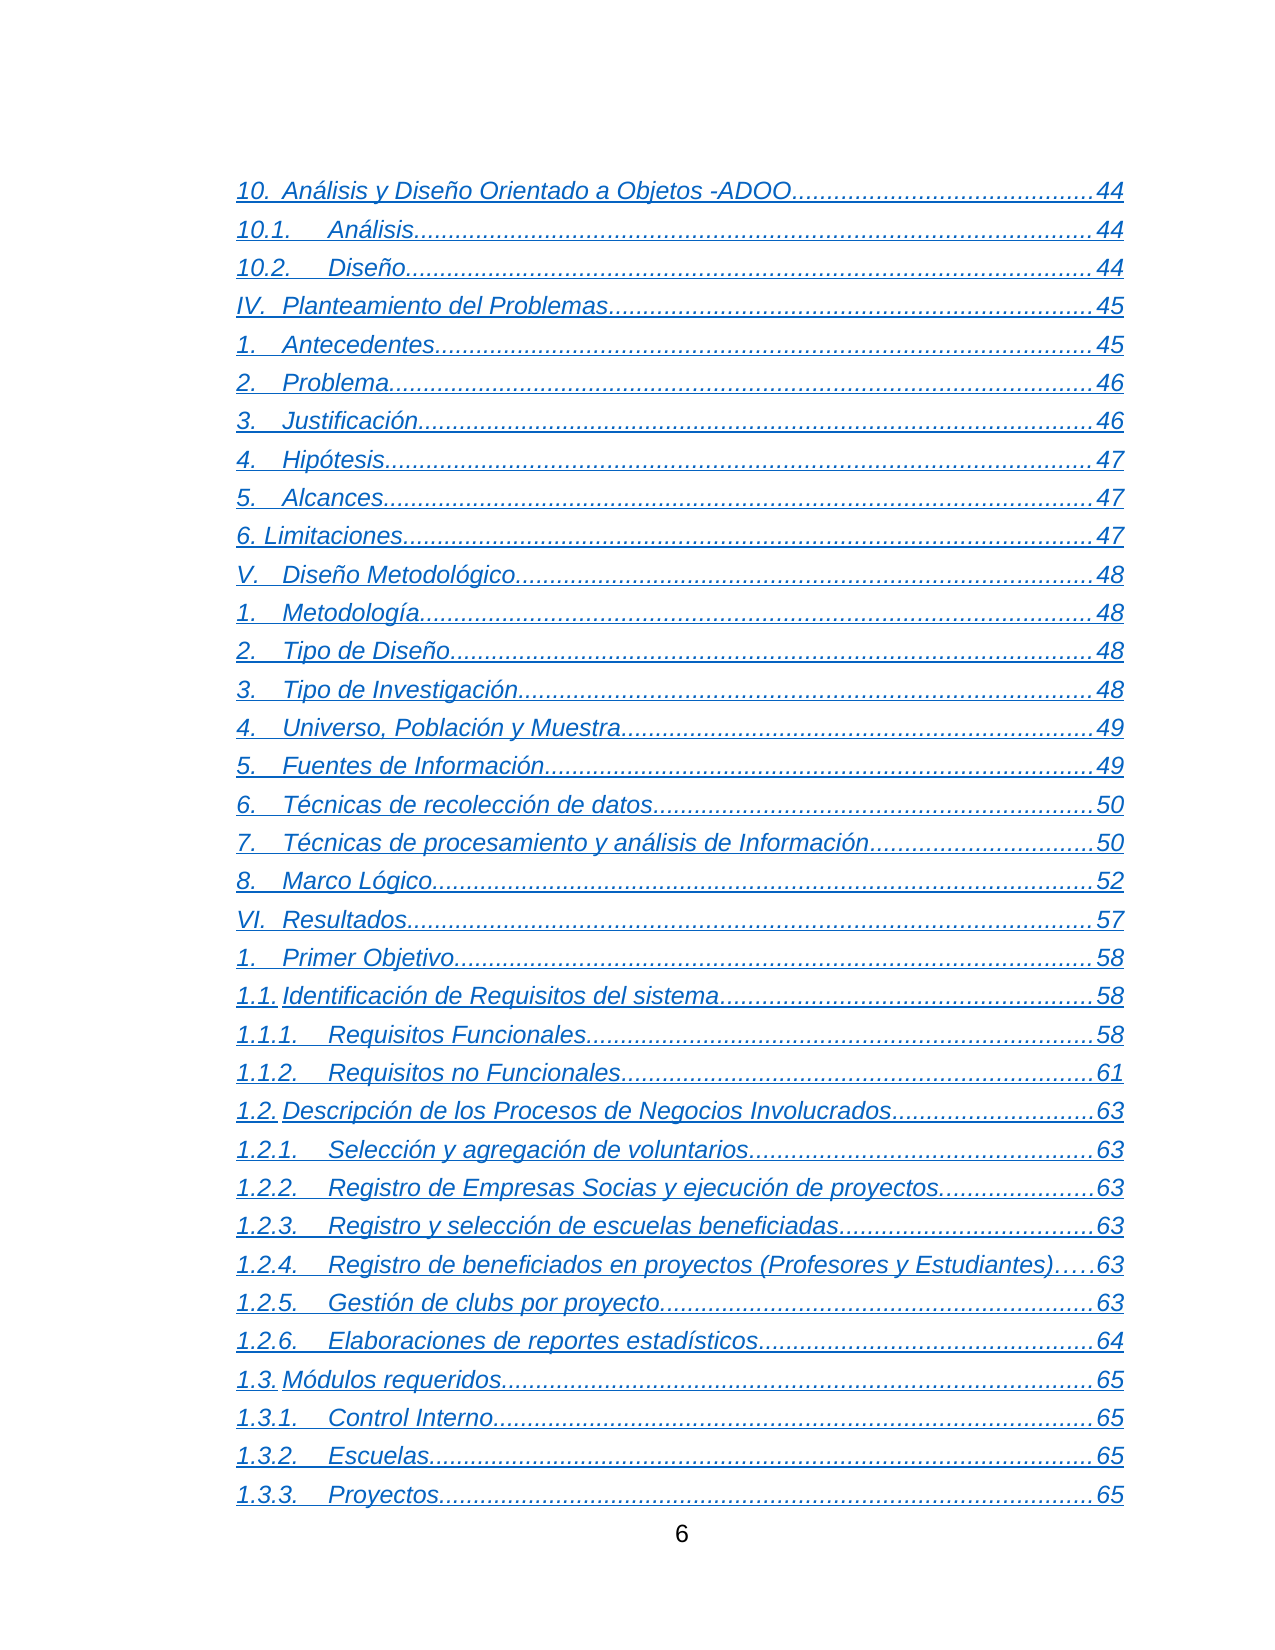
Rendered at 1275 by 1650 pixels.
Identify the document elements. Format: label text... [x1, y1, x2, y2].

text 3. Tipo de Investigación 48 [236, 676, 1127, 703]
text 1. Primer Objetivo. 57 [236, 944, 1127, 972]
text 1.2.1. Selección y agregación de voluntarios 60 [236, 1136, 1127, 1163]
text 1.3.1. Control Interno 62 [236, 1404, 1127, 1432]
text 1.3. Módulos requeridos 62 [236, 1366, 1127, 1393]
text 1.1. Identificación de Requisitos del sistema 57 [236, 982, 1127, 1010]
text 2. Problema 46 [236, 369, 1127, 397]
text 10.2. Diseño 44 [236, 254, 1127, 282]
text IV. Planteamiento del Problemas 45 [236, 292, 1127, 320]
text 4. Hipótesis 47 [236, 446, 1127, 473]
text 1.3.2. Escuelas 62 [236, 1442, 1127, 1470]
text 10.1. Análisis 44 [236, 216, 1127, 243]
text 5. Fuentes de Información 49 [236, 752, 1127, 780]
text 1.2.6. Elaboraciones de reportes estadísticos 61 [236, 1327, 1127, 1355]
text 6. Limitaciones 47 [236, 522, 1127, 550]
text V. Diseño Metodológico 48 [236, 561, 1127, 588]
text 1. Metodología 48 [236, 599, 1127, 627]
text 1.2.3. Registro y selección de escuelas beneficiadas 61 [236, 1212, 1127, 1240]
text 5. Alcances 47 [236, 484, 1127, 512]
text 1.2.4. Registro de beneficiados en proyectos (Profesores y Estudiantes) 61 [236, 1251, 1127, 1278]
text 4. Universo, Población y Muestra 49 [236, 714, 1127, 742]
text 1.2.5. Gestión de clubs por proyecto. 61 [236, 1289, 1127, 1317]
text 1.3.3. Proyectos 62 [236, 1481, 1127, 1508]
text 6. Técnicas de recolección de datos 50 [236, 791, 1127, 818]
text 10. Análisis y Diseño Orientado a Objetos -ADOO 44 [236, 177, 1127, 205]
text 8. Marco Lógico 51 [236, 867, 1127, 895]
text 1.1.1. Requisitos Funcionales 57 [236, 1021, 1127, 1048]
text 1.2.2. Registro de Empresas Socias y ejecución de proyectos. 61 [236, 1174, 1127, 1202]
text 1. Antecedentes 45 [236, 331, 1127, 358]
text 2. Tipo de Diseño 48 [236, 637, 1127, 665]
text 7. Técnicas de procesamiento y análisis de Información 50 [236, 829, 1127, 857]
text VI. Resultados 56 [236, 906, 1127, 933]
text 1.2. Descripción de los Procesos de Negocios Involucrados 60 [236, 1097, 1127, 1125]
text 3. Justificación 46 [236, 407, 1127, 435]
text 1.1.2. Requisitos no Funcionales 59 [236, 1059, 1127, 1087]
